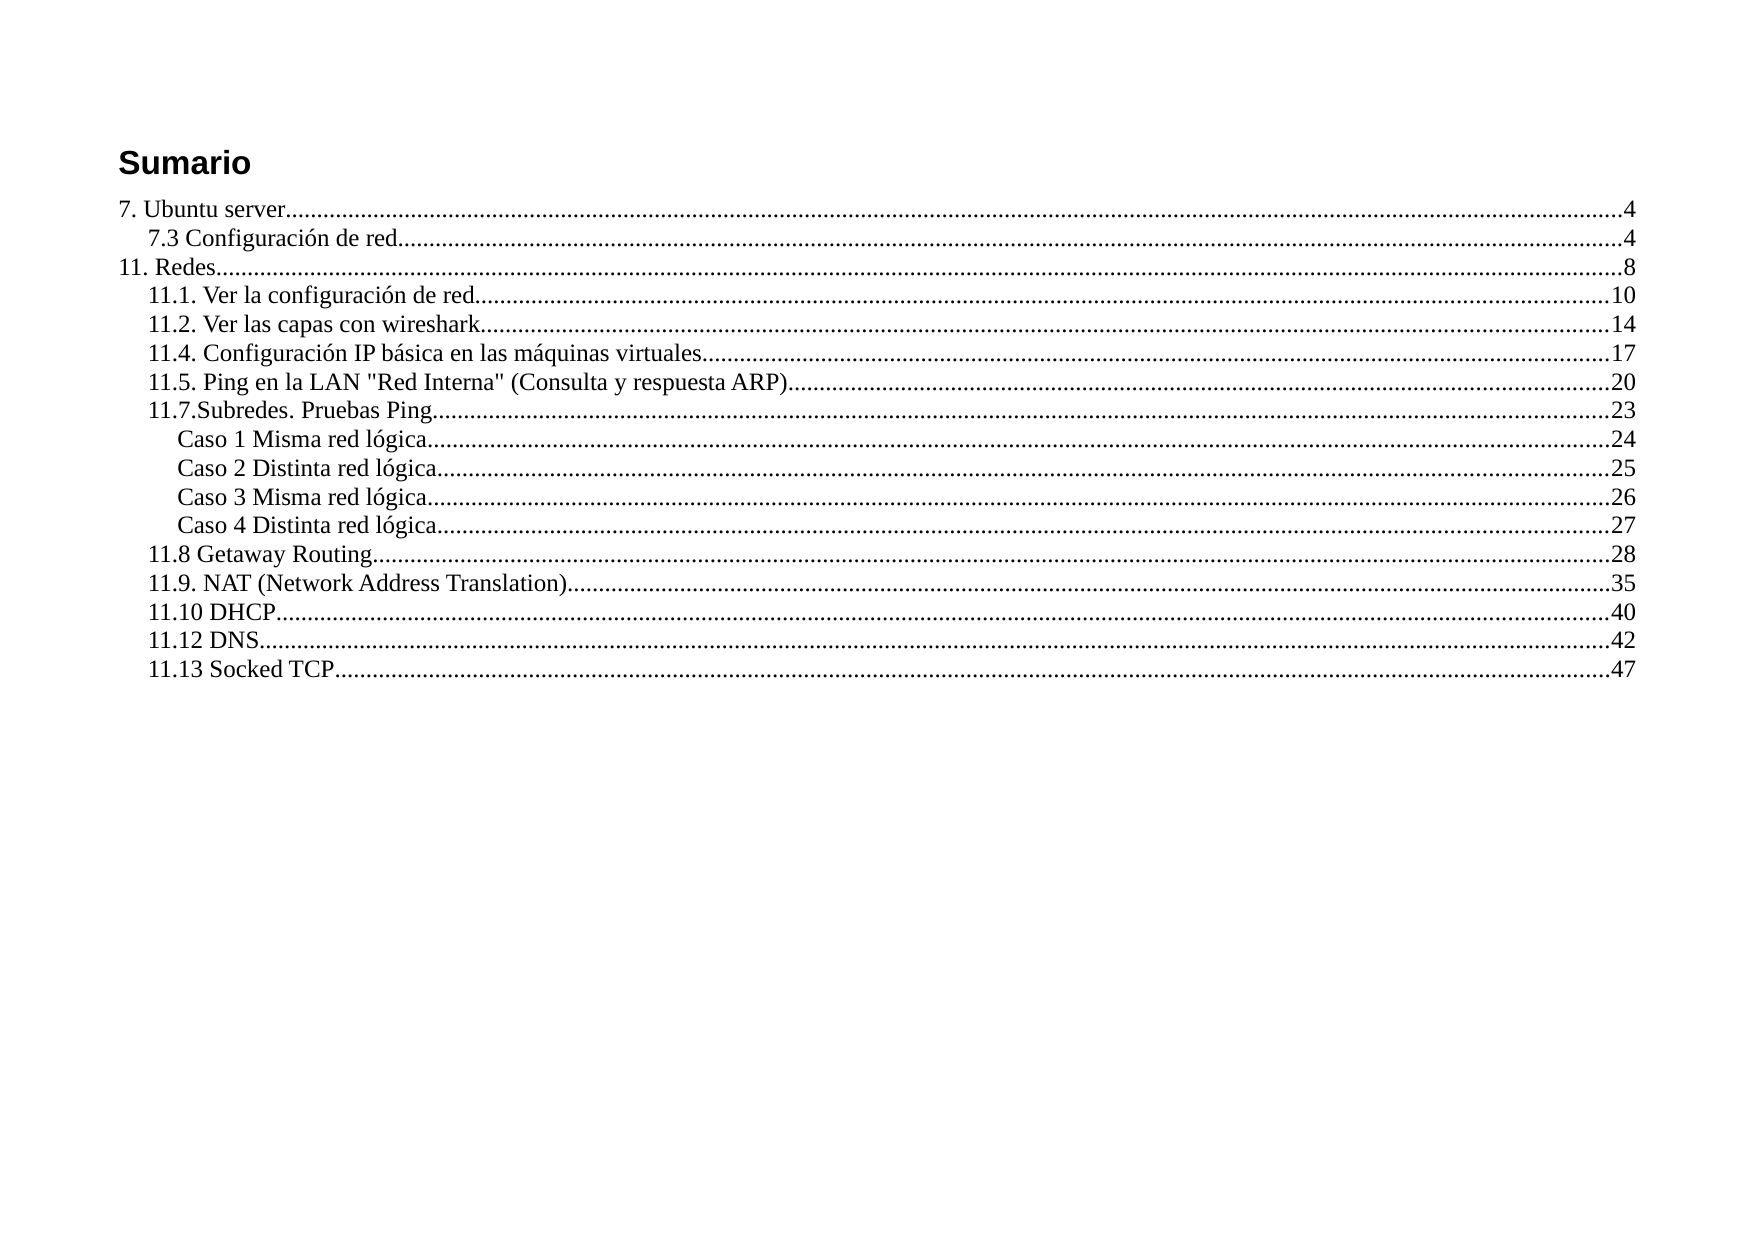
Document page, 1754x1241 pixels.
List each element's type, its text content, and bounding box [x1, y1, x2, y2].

subtitle Sumario [118, 143, 1636, 182]
text 11.9. NAT (Network Address Translation) 35 [148, 568, 1636, 597]
text 11.2. Ver las capas con wireshark 14 [148, 309, 1636, 338]
text 7. Ubuntu server 4 [118, 194, 1636, 223]
text Caso 1 Misma red lógica 24 [177, 424, 1636, 453]
text 11.12 DNS 42 [148, 625, 1636, 654]
text 11. Redes 8 [118, 252, 1636, 280]
text 7.3 Configuración de red 4 [148, 223, 1636, 252]
text 11.13 Socked TCP 47 [148, 654, 1636, 683]
text Caso 2 Distinta red lógica 25 [177, 453, 1636, 482]
text 11.1. Ver la configuración de red 10 [148, 280, 1636, 309]
text Caso 4 Distinta red lógica 27 [177, 510, 1636, 539]
text 11.5. Ping en la LAN "Red Interna" (Consulta y respuesta ARP) 20 [148, 367, 1636, 395]
text 11.4. Configuración IP básica en las máquinas virtuales 17 [148, 338, 1636, 367]
text 11.10 DHCP 40 [148, 597, 1636, 625]
text 11.8 Getaway Routing 28 [148, 539, 1636, 568]
text 11.7.Subredes. Pruebas Ping 23 [148, 395, 1636, 424]
text Caso 3 Misma red lógica 26 [177, 482, 1636, 510]
